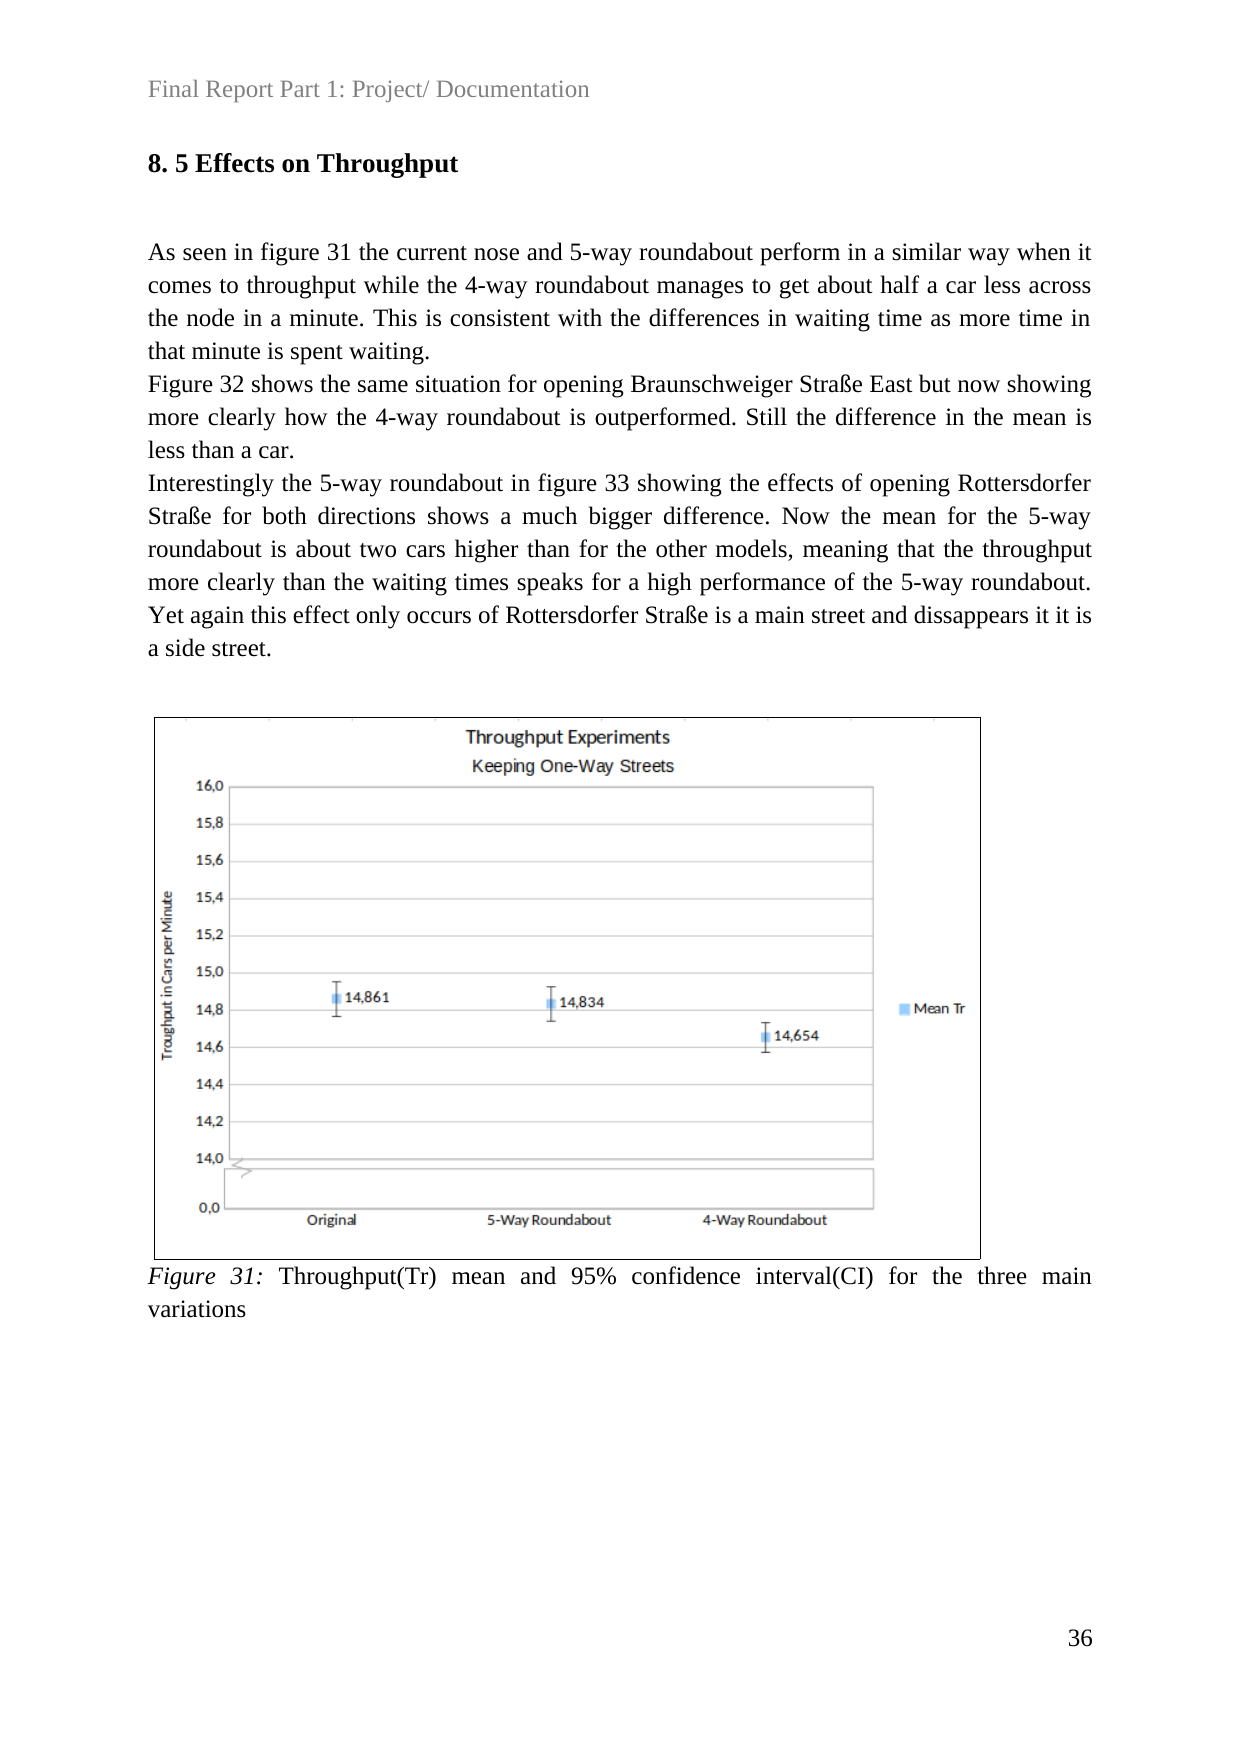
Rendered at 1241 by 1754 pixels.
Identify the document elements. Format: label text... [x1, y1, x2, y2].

text Figure 31: Throughput(Tr) mean and 95% confidence interval(CI) for the three main variations [148, 1261, 1093, 1323]
picture [157, 719, 977, 1256]
text As seen in figure 31 the current nose and 5-way roundabout perform in a similar way when it comes to throughput while the 4-way roundabout manages to get about half a car less across the node in a minute. This is consistent with the differences in waiting time as more time in that minute is spent waiting. [148, 237, 1093, 365]
text Interestingly the 5-way roundabout in figure 33 showing the effects of opening Rottersdorfer Straße for both directions shows a much bigger difference. Now the mean for the 5-way roundabout is about two cars higher than for the other models, meaning that the throughput more clearly than the waiting times speaks for a high performance of the 5-way roundabout. Yet again this effect only occurs of Rottersdorfer Straße is a main street and dissappears it it is a side street. [148, 468, 1093, 662]
text Figure 32 shows the same situation for opening Braunschweiger Straße East but now showing more clearly how the 4-way roundabout is outperformed. Still the difference in the mean is less than a car. [148, 369, 1093, 464]
subtitle 8. 5 Effects on Throughput [148, 148, 1093, 179]
